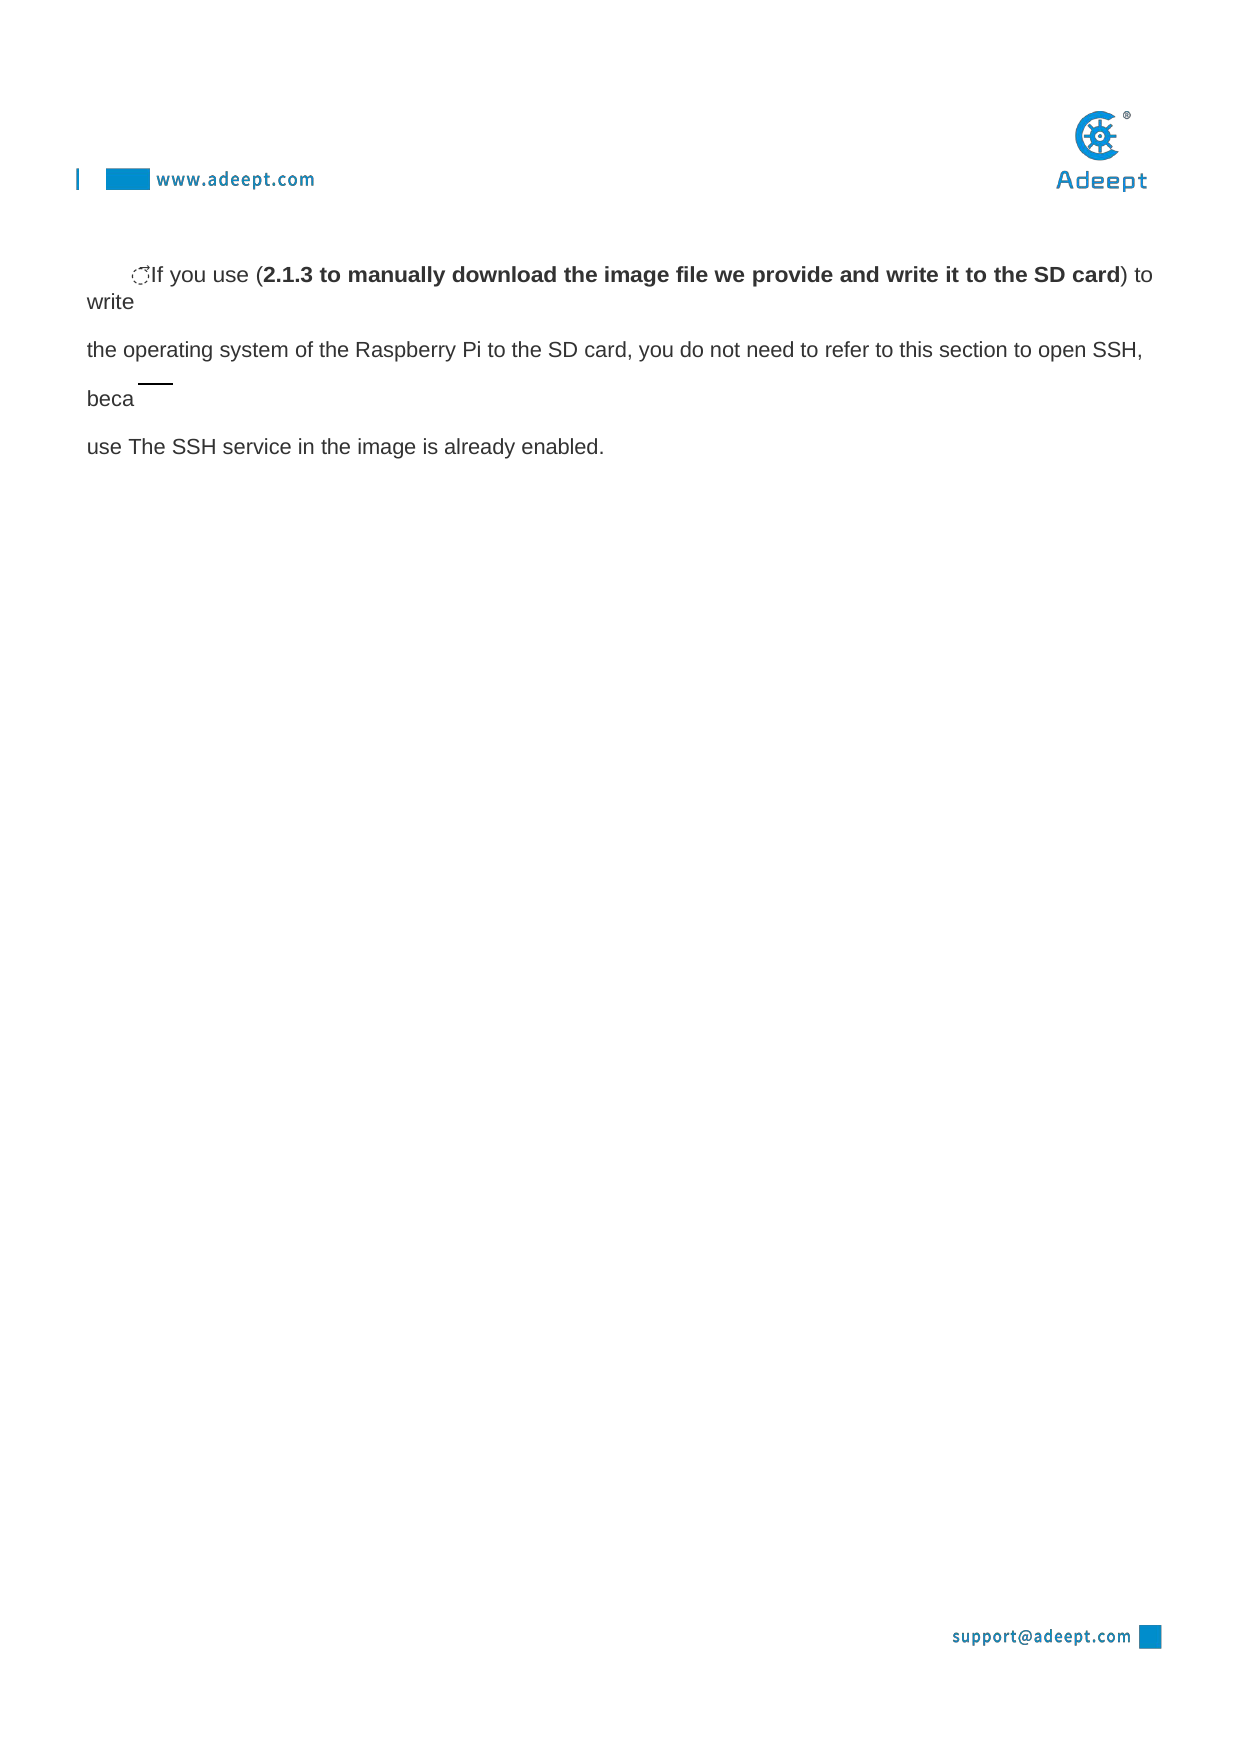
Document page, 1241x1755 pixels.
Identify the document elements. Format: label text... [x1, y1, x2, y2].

text ⃗If you use (2.1.3 to manually download the image file we provide and write it to the SD card) to write [87, 259, 1186, 314]
picture [75, 167, 343, 191]
text the operating system of the Raspberry Pi to the SD card, you do not need to refer to this section to open SSH, because The SSH service in the image is already enabled. [87, 318, 1186, 464]
picture [1056, 111, 1147, 192]
picture [947, 1625, 1139, 1649]
